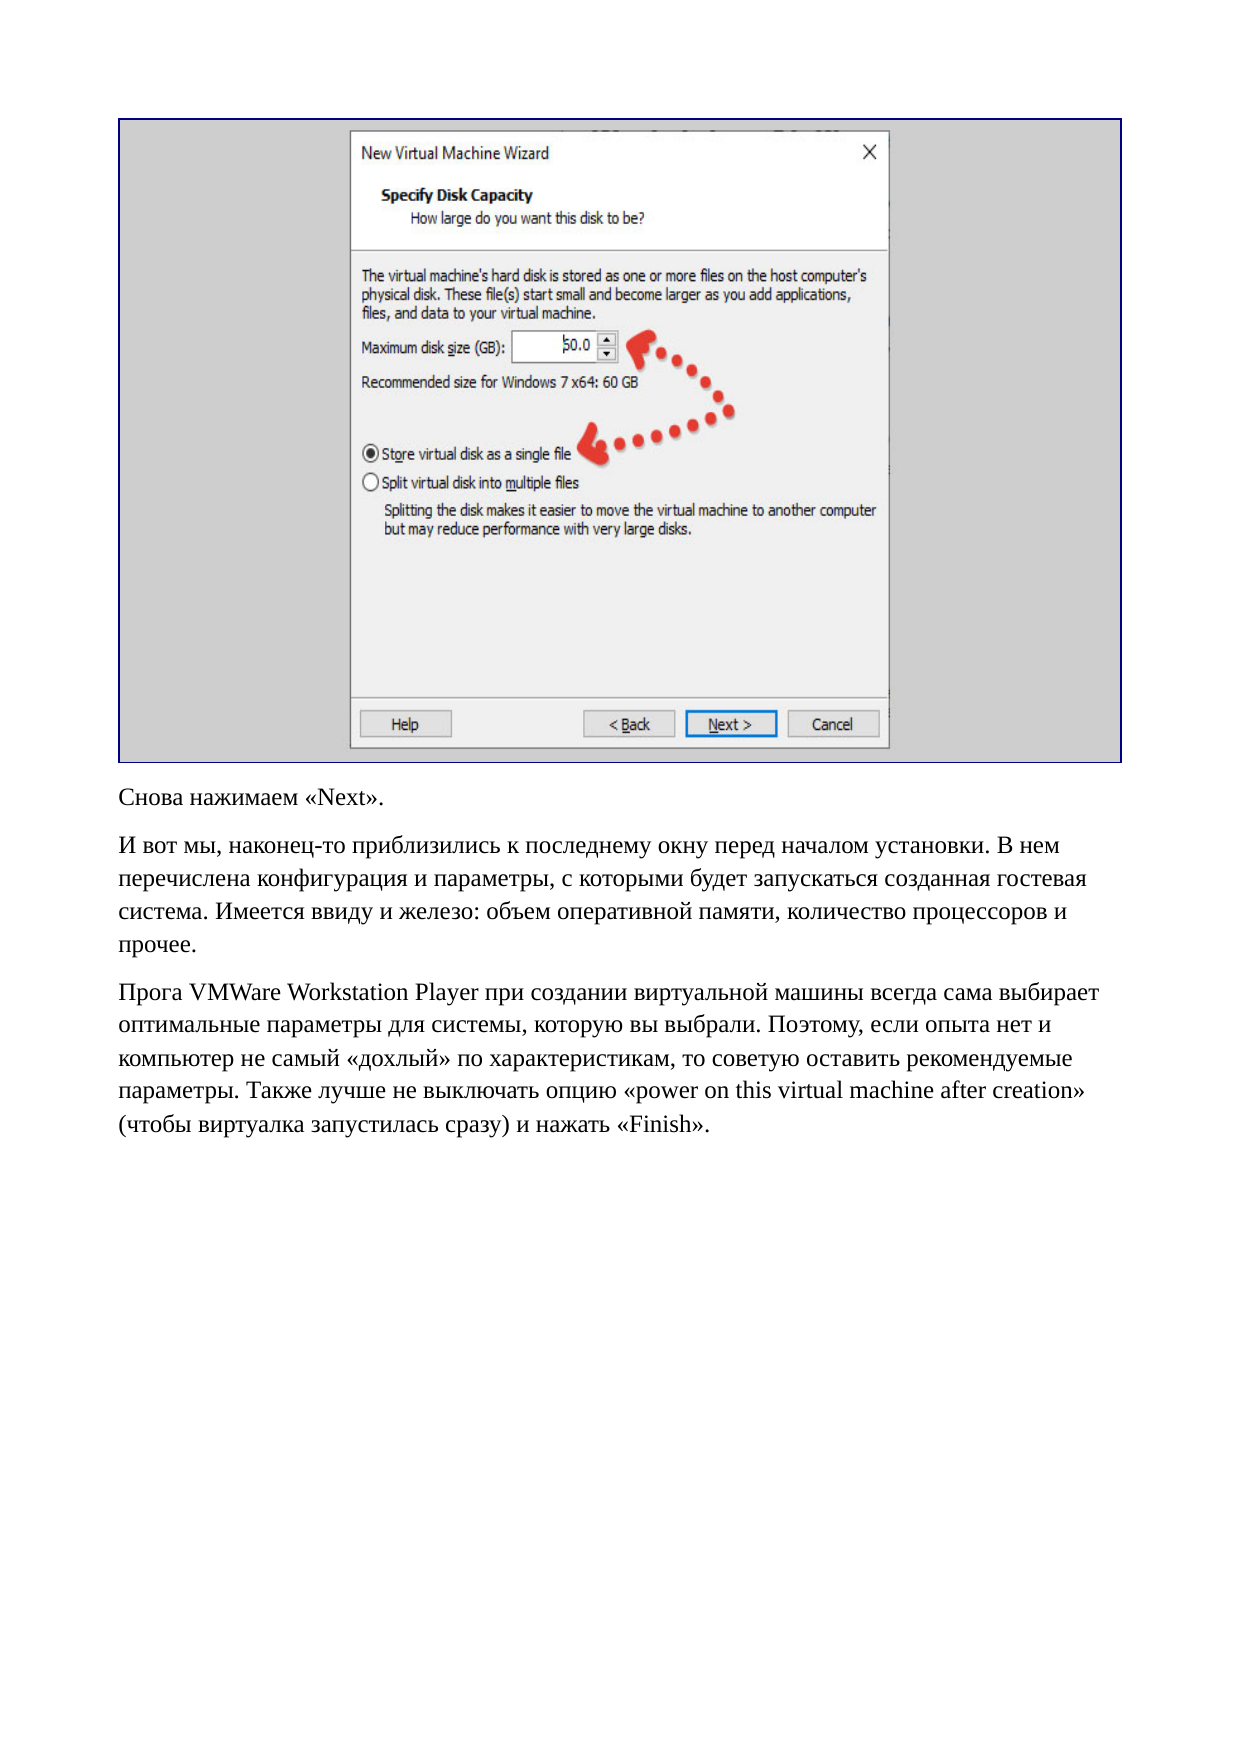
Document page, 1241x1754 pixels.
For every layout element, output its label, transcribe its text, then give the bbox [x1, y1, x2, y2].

text И вот мы, наконец-то приблизились к последнему окну перед началом установки. В нем перечислена конфигурация и параметры, с которыми будет запускаться созданная гостевая система. Имеется ввиду и железо: объем оперативной памяти, количество процессоров и прочее. [118, 830, 1122, 958]
text Снова нажимаем «Next». [118, 782, 1122, 811]
text Прога VMWare Workstation Player при создании виртуальной машины всегда сама выбирает оптимальные параметры для системы, которую вы выбрали. Поэтому, если опыта нет и компьютер не самый «дохлый» по характеристикам, то советую оставить рекомендуемые параметры. Также лучше не выключать опцию «power on this virtual machine after creation» (чтобы виртуалка запустилась сразу) и нажать «Finish». [118, 977, 1122, 1137]
picture [120, 120, 1120, 762]
